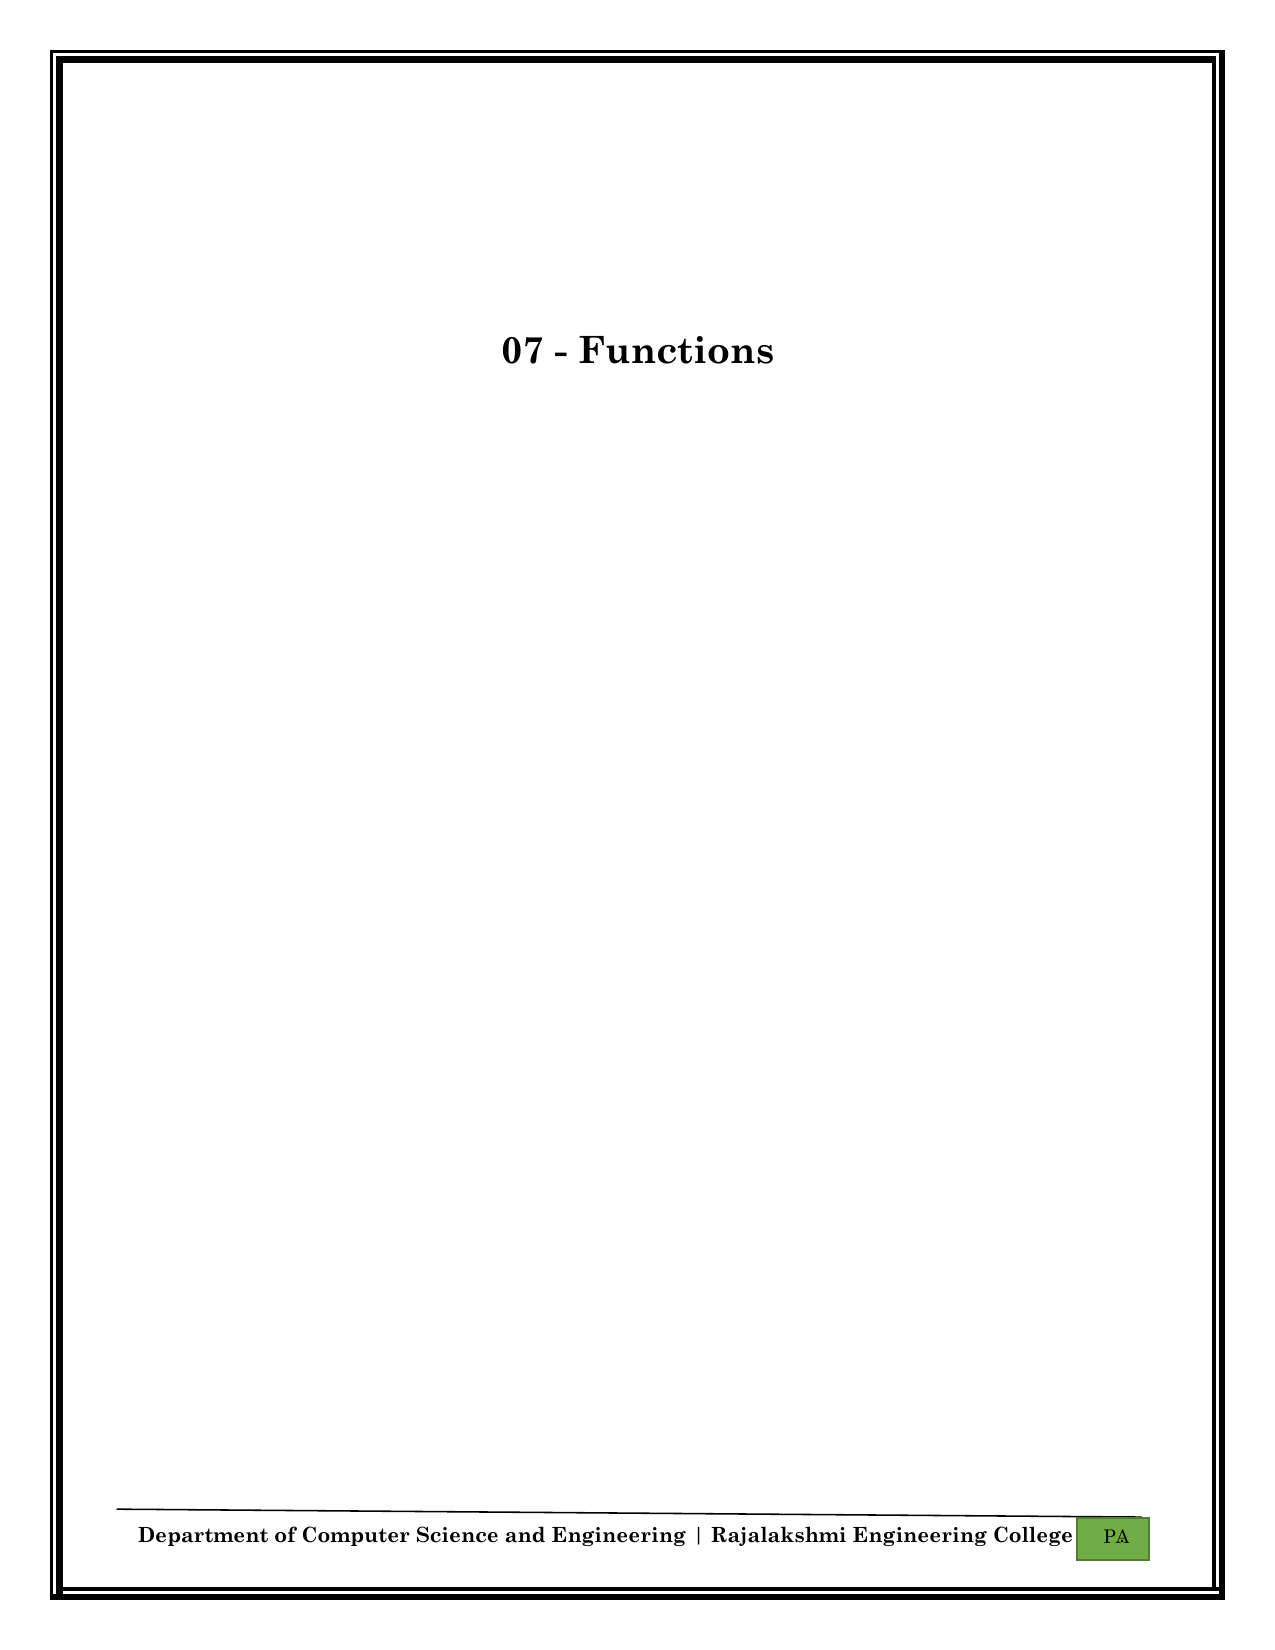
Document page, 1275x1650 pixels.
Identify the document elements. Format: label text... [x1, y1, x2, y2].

text 07 - Functions [150, 327, 1125, 372]
